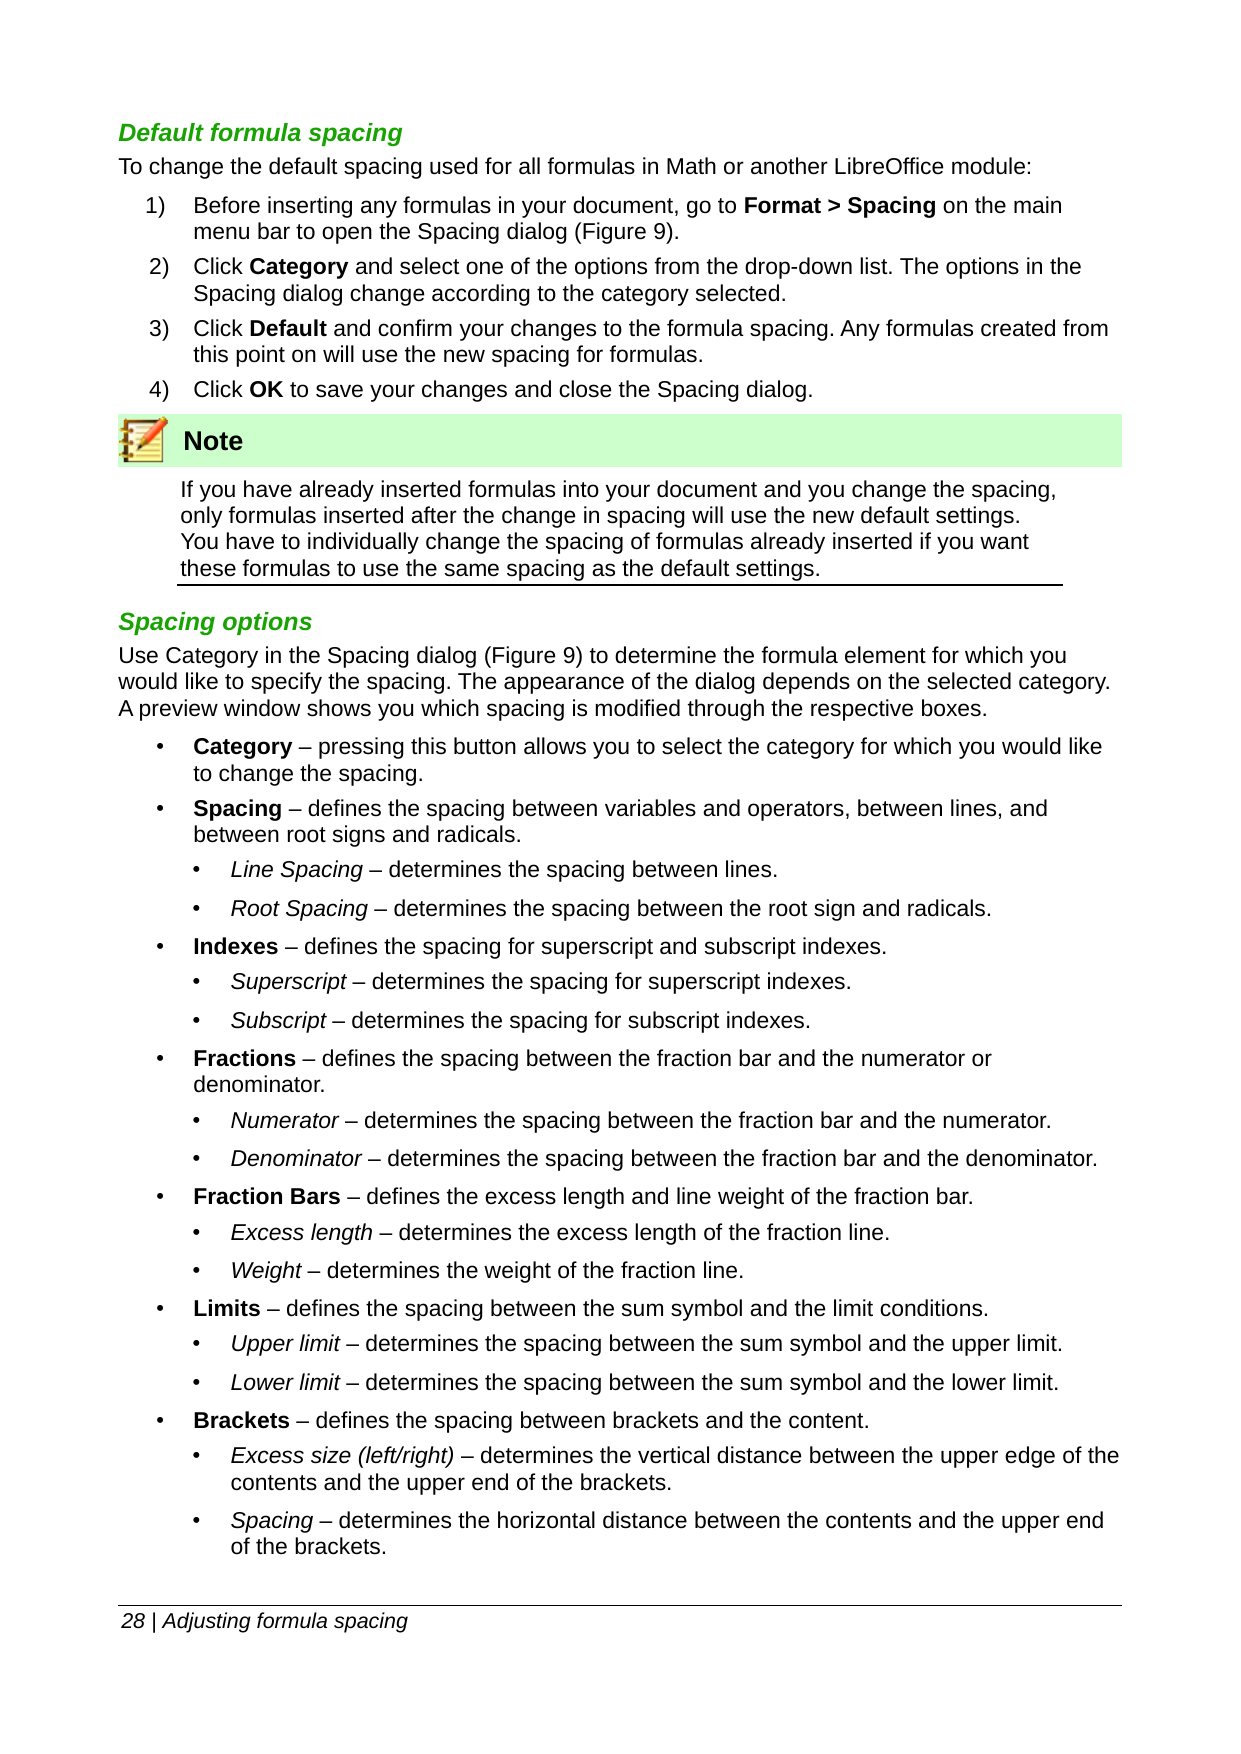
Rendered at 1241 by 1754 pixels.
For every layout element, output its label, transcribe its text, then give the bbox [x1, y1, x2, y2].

list Subscript – determines the spacing for subscript indexes. [192, 1007, 1122, 1033]
list Denominator – determines the spacing between the fraction bar and the denominator. [192, 1145, 1122, 1171]
list Spacing – defines the spacing between variables and operators, between lines, and between root signs and radicals. [156, 795, 1122, 848]
text To change the default spacing used for all formulas in Math or another LibreOffice module: [118, 153, 1122, 179]
list Numerator – determines the spacing between the fraction bar and the numerator. [192, 1107, 1122, 1133]
list Upper limit – determines the spacing between the sum symbol and the upper limit. [192, 1330, 1122, 1357]
list Fraction Bars – defines the excess length and line weight of the fraction bar. [156, 1183, 1122, 1209]
list Category – pressing this button allows you to select the category for which you would like to change the spacing. [156, 733, 1122, 786]
list Spacing – determines the horizontal distance between the contents and the upper end of the brackets. [192, 1507, 1122, 1559]
list Excess size (left/right) – determines the vertical distance between the upper edge of the contents and the upper end of the brackets. [192, 1442, 1122, 1495]
list Click Category and select one of the options from the drop-down list. The options in the Spacing dialog change according to the category selected. [169, 253, 1122, 306]
list Click OK to save your changes and close the Spacing dialog. [169, 376, 1122, 403]
list Excess length – determines the excess length of the fraction line. [192, 1218, 1122, 1245]
list Fractions – defines the spacing between the fraction bar and the numerator or denominator. [156, 1045, 1122, 1098]
list Weight – determines the weight of the fraction line. [192, 1257, 1122, 1283]
subtitle Note [118, 414, 1122, 467]
text If you have already inserted formulas into your document and you change the spacing, only formulas inserted after the change in spacing will use the new default settings. You have to individually change the spacing of formulas already inserted if you want these formulas to use the same spacing as the default settings. [177, 472, 1063, 584]
list Lower limit – determines the spacing between the sum symbol and the lower limit. [192, 1369, 1122, 1395]
list Root Spacing – determines the spacing between the root sign and radicals. [192, 895, 1122, 921]
text Use Category in the Spacing dialog (Figure 9) to determine the formula element for which you would like to specify the spacing. The appearance of the dialog depends on the selected category. A preview window shows you which spacing is modified through the respective boxes. [118, 642, 1122, 721]
subtitle Default formula spacing [118, 118, 1122, 147]
list Click Default and confirm your changes to the formula spacing. Any formulas created from this point on will use the new spacing for formulas. [169, 315, 1122, 367]
list Superscript – determines the spacing for superscript indexes. [192, 968, 1122, 995]
list Line Spacing – determines the spacing between lines. [192, 856, 1122, 883]
list Before inserting any formulas in your document, go to Format > Spacing on the main menu bar to open the Spacing dialog (Figure 9). [165, 192, 1122, 244]
list Brackets – defines the spacing between brackets and the content. [156, 1407, 1122, 1433]
subtitle Spacing options [118, 607, 1122, 636]
list Indexes – defines the spacing for superscript and subscript indexes. [156, 933, 1122, 959]
list Limits – defines the spacing between the sum symbol and the limit conditions. [156, 1295, 1122, 1321]
picture [119, 415, 170, 466]
